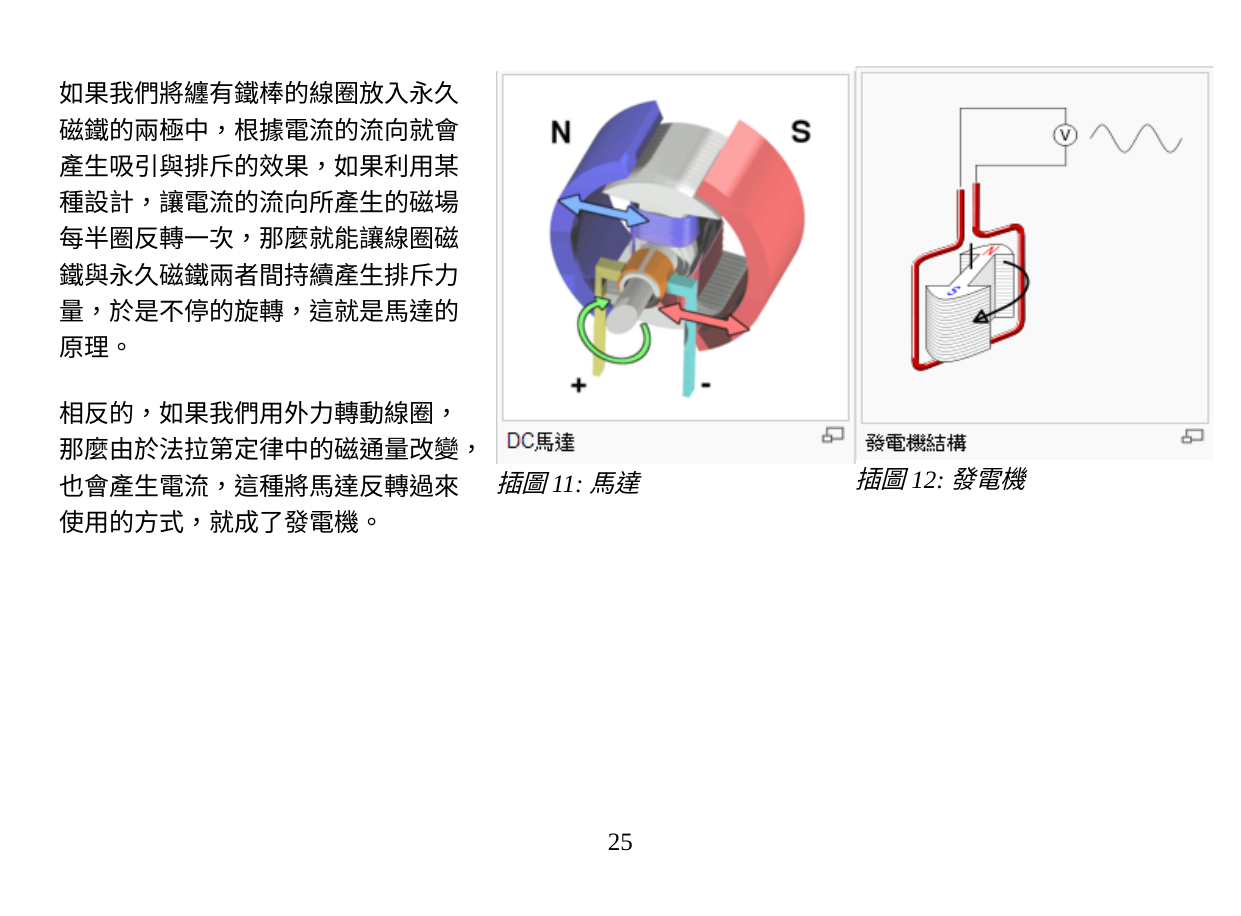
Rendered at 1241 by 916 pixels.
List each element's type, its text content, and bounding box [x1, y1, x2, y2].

text 相反的，如果我們用外力轉動線圈，那麼由於法拉第定律中的磁通量改變，也會產生電流，這種將馬達反轉過來使用的方式，就成了發電機。 [59, 393, 1181, 538]
text [496, 53, 1213, 65]
text 插圖 12: 發電機 [855, 460, 1213, 496]
text [496, 65, 855, 71]
picture [496, 65, 1214, 464]
text 插圖 11: 馬達 [496, 464, 855, 500]
text 如果我們將纏有鐵棒的線圈放入永久磁鐵的兩極中，根據電流的流向就會產生吸引與排斥的效果，如果利用某種設計，讓電流的流向所產生的磁場每半圈反轉一次，那麼就能讓線圈磁鐵與永久磁鐵兩者間持續產生排斥力量，於是不停的旋轉，這就是馬達的原理。 [59, 74, 496, 364]
